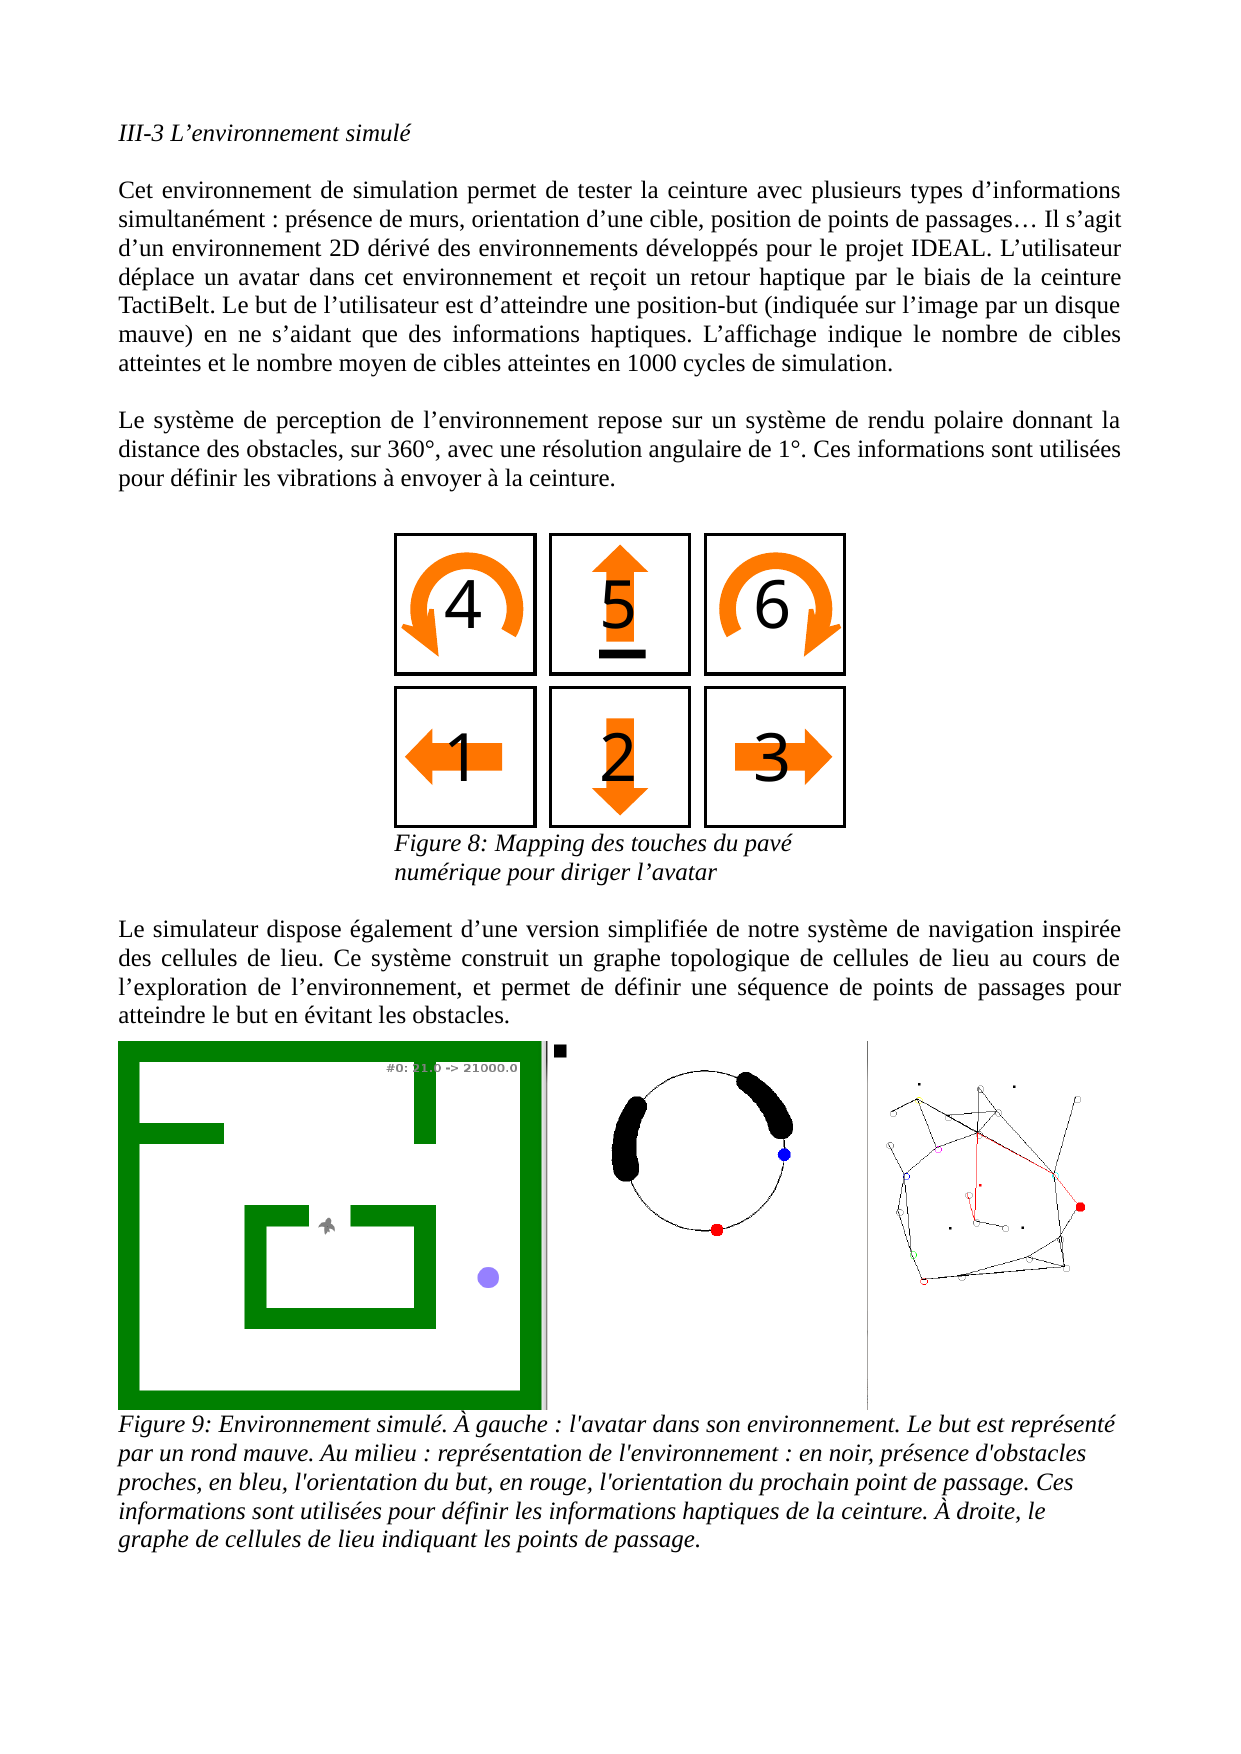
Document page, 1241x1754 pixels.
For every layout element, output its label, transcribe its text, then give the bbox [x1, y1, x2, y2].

text III-3 L’environnement simulé [118, 118, 1122, 147]
text Cet environnement de simulation permet de tester la ceinture avec plusieurs types d’informations simultanément : présence de murs, orientation d’une cible, position de points de passages… Il s’agit d’un environnement 2D dérivé des environnements développés pour le projet IDEAL. L’utilisateur déplace un avatar dans cet environnement et reçoit un retour haptique par le biais de la ceinture TactiBelt. Le but de l’utilisateur est d’atteindre une position-but (indiquée sur l’image par un disque mauve) en ne s’aidant que des informations haptiques. L’affichage indique le nombre de cibles atteintes et le nombre moyen de cibles atteintes en 1000 cycles de simulation. [118, 176, 1122, 377]
text Le simulateur dispose également d’une version simplifiée de notre système de navigation inspirée des cellules de lieu. Ce système construit un graphe topologique de cellules de lieu au cours de l’exploration de l’environnement, et permet de définir une séquence de points de passages pour atteindre le but en évitant les obstacles. [118, 914, 1122, 1029]
picture [118, 1041, 1123, 1410]
text Le système de perception de l’environnement repose sur un système de rendu polaire donnant la distance des obstacles, sur 360°, avec une résolution angulaire de 1°. Ces informations sont utilisées pour définir les vibrations à envoyer à la ceinture. [118, 406, 1122, 492]
text Figure 9: Environnement simulé. À gauche : l'avatar dans son environnement. Le but est représenté par un rond mauve. Au milieu : représentation de l'environnement : en noir, présence d'obstacles proches, en bleu, l'orientation du but, en rouge, l'orientation du prochain point de passage. Ces informations sont utilisées pour définir les informations haptiques de la ceinture. À droite, le graphe de cellules de lieu indiquant les points de passage. [118, 1410, 1122, 1553]
text Figure 8: Mapping des touches du pavé numérique pour diriger l’avatar [394, 533, 846, 886]
